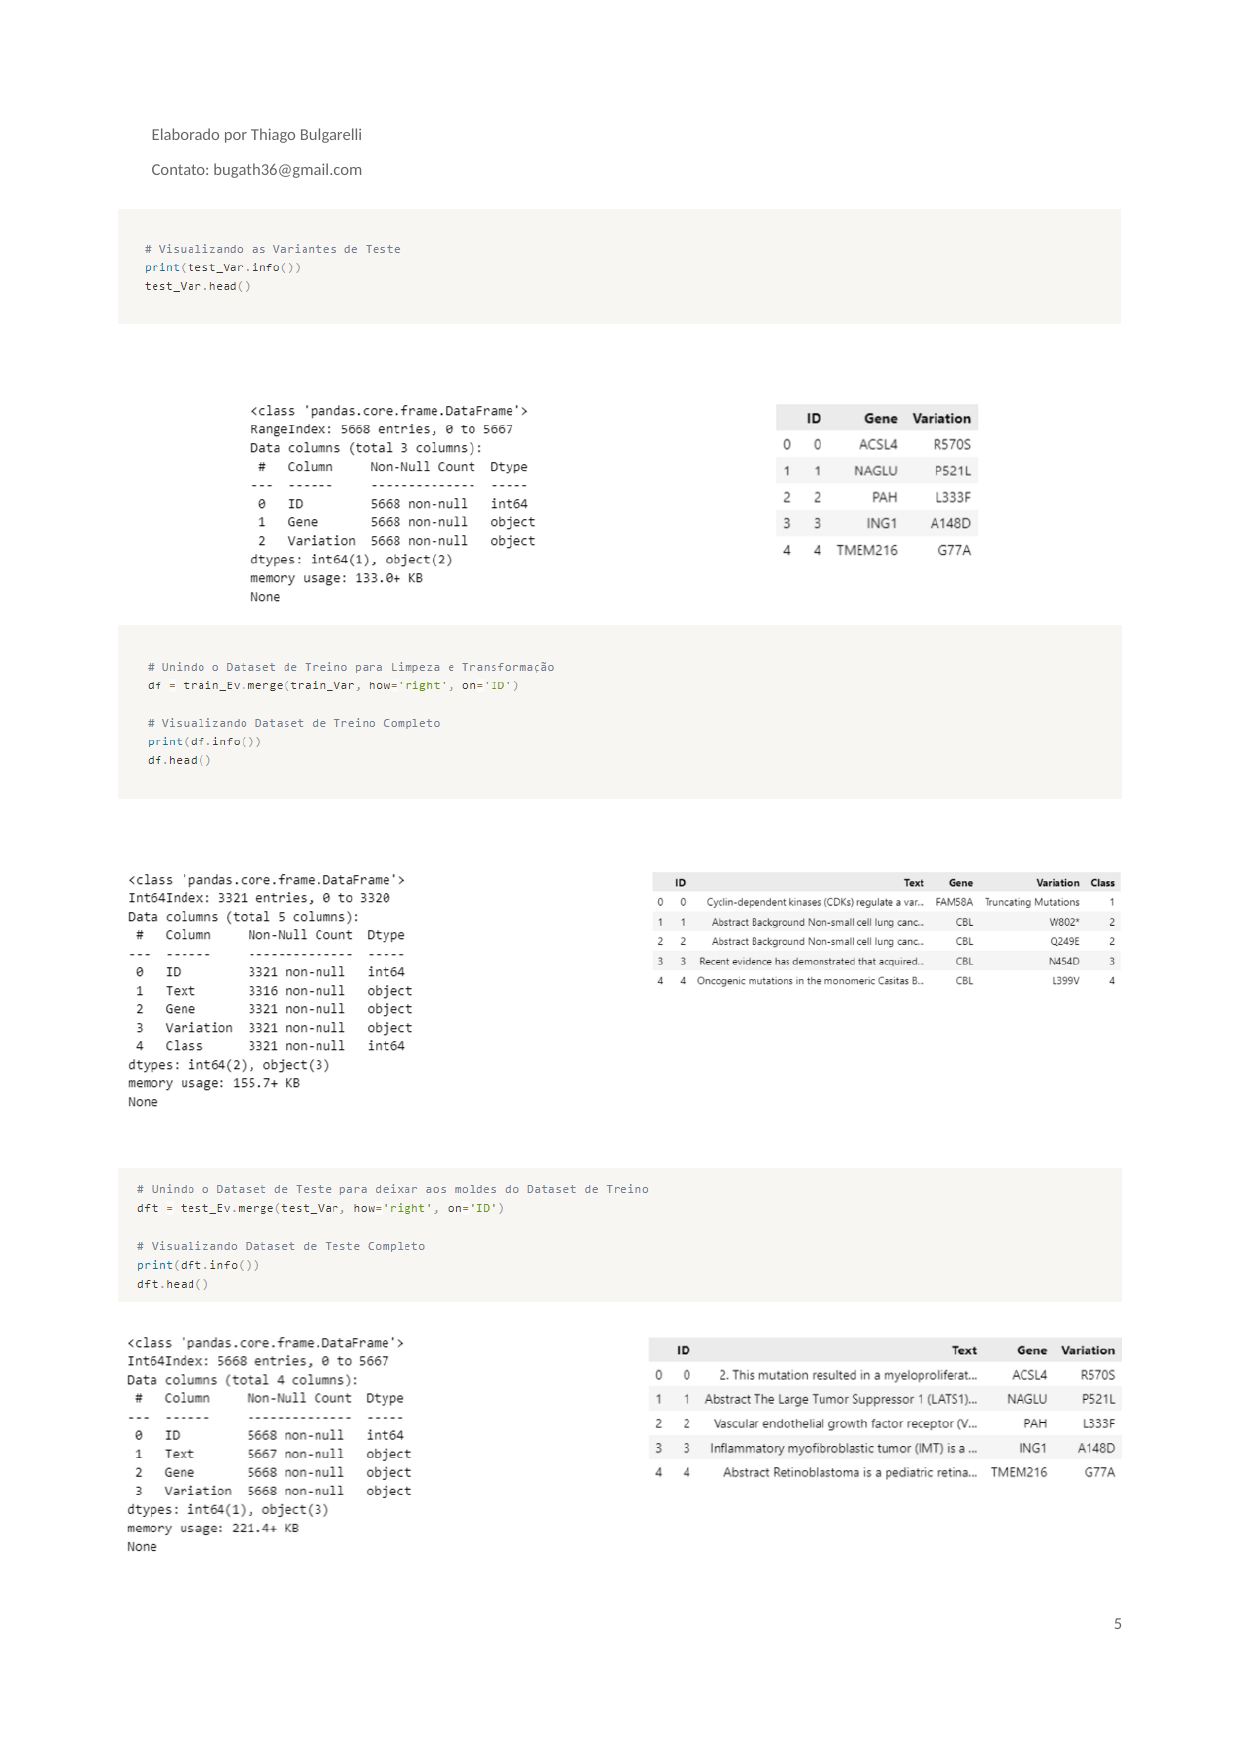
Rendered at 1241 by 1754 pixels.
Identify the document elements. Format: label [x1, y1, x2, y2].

picture [118, 852, 1123, 1115]
picture [118, 1168, 1123, 1302]
picture [118, 209, 1123, 324]
picture [241, 380, 999, 608]
picture [118, 625, 1123, 799]
picture [118, 1313, 1123, 1566]
